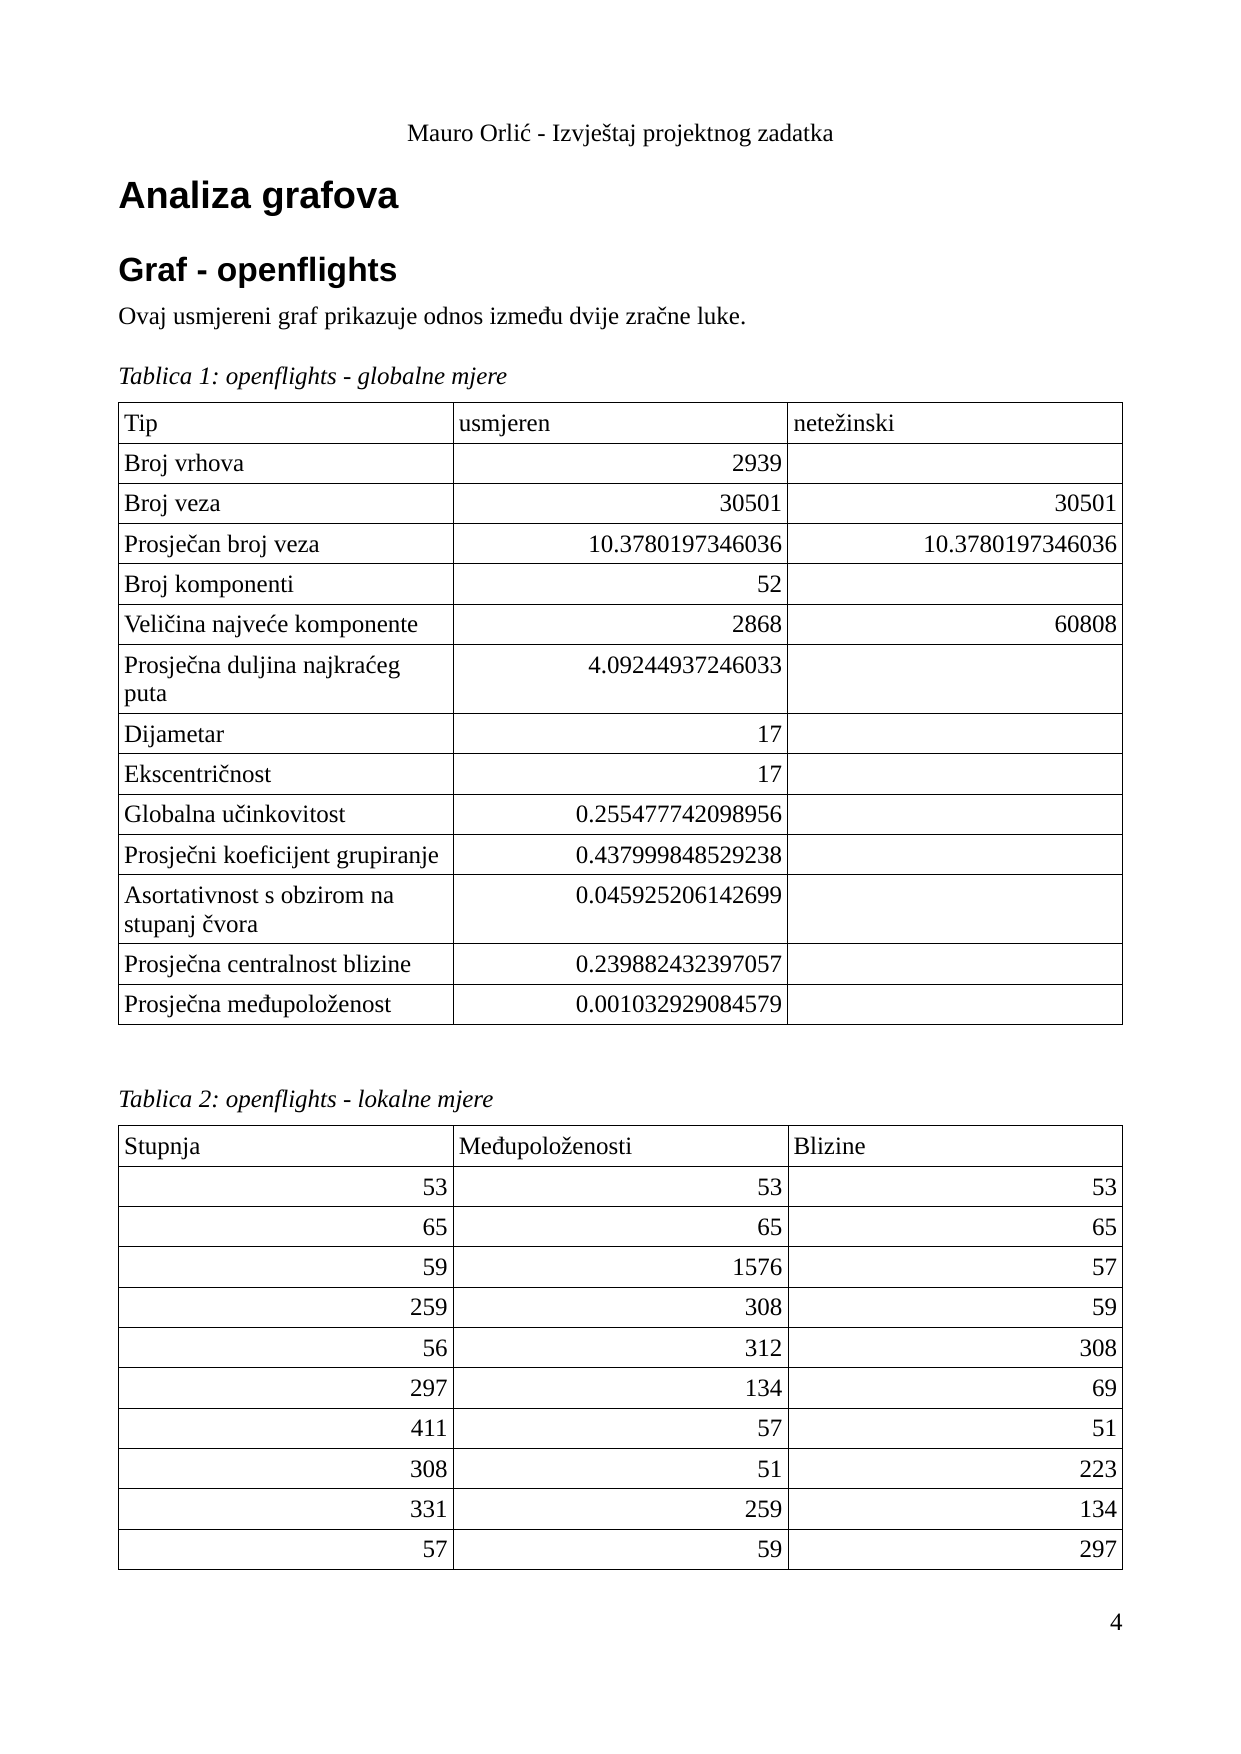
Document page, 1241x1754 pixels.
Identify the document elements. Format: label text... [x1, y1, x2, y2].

table_cell Veličina najveće komponente [119, 605, 453, 644]
table_cell 56 [119, 1328, 453, 1367]
table_cell 53 [119, 1167, 453, 1206]
table_cell 51 [789, 1409, 1122, 1448]
table_cell [788, 985, 1122, 1024]
table_cell 30501 [454, 484, 787, 523]
table_cell 297 [789, 1530, 1122, 1569]
text Tablica 2: openflights - lokalne mjere [118, 1084, 1122, 1113]
table_cell [788, 875, 1122, 943]
table_cell 411 [119, 1409, 453, 1448]
table_cell 65 [789, 1207, 1122, 1246]
table_cell Broj veza [119, 484, 453, 523]
table_cell Prosječna međupoloženost [119, 985, 453, 1024]
table_cell Broj komponenti [119, 564, 453, 604]
table_cell 308 [119, 1449, 453, 1488]
table_cell 223 [789, 1449, 1122, 1488]
table_cell 1576 [454, 1247, 788, 1287]
table_cell 69 [789, 1368, 1122, 1408]
table_cell 10.3780197346036 [454, 524, 787, 563]
table_cell 259 [119, 1288, 453, 1327]
table_cell 0.001032929084579 [454, 985, 787, 1024]
table_cell 2939 [454, 444, 787, 483]
table_cell 308 [789, 1328, 1122, 1367]
table_cell [788, 444, 1122, 483]
table_cell 60808 [788, 605, 1122, 644]
table_cell Asortativnost s obzirom na stupanj čvora [119, 875, 453, 943]
table_cell Globalna učinkovitost [119, 795, 453, 834]
table_cell [788, 754, 1122, 794]
table_cell [788, 795, 1122, 834]
table_cell [788, 835, 1122, 874]
table_cell 259 [454, 1489, 788, 1528]
table_cell 17 [454, 754, 787, 794]
table_cell 57 [454, 1409, 788, 1448]
table_cell [788, 944, 1122, 984]
table_cell [788, 564, 1122, 604]
table_cell 0.255477742098956 [454, 795, 787, 834]
table_cell 4.09244937246033 [454, 645, 787, 713]
table_cell Prosječna centralnost blizine [119, 944, 453, 984]
table_cell 59 [454, 1530, 788, 1569]
table_cell Ekscentričnost [119, 754, 453, 794]
table_cell 0.045925206142699 [454, 875, 787, 943]
table_header Međupoloženosti [454, 1126, 788, 1166]
table_cell 331 [119, 1489, 453, 1528]
table_cell 17 [454, 714, 787, 753]
table_cell [788, 645, 1122, 713]
table_header netežinski [788, 403, 1122, 442]
table_cell 0.239882432397057 [454, 944, 787, 984]
table_cell Prosječna duljina najkraćeg puta [119, 645, 453, 713]
table_cell 30501 [788, 484, 1122, 523]
table_cell 134 [454, 1368, 788, 1408]
table_cell 57 [119, 1530, 453, 1569]
table_cell Broj vrhova [119, 444, 453, 483]
table_header Tip [119, 403, 453, 442]
table_cell 65 [454, 1207, 788, 1246]
table_cell 297 [119, 1368, 453, 1408]
table_cell [788, 714, 1122, 753]
text Ovaj usmjereni graf prikazuje odnos između dvije zračne luke. [118, 301, 1122, 329]
table_cell 59 [119, 1247, 453, 1287]
table_cell 134 [789, 1489, 1122, 1528]
table_cell 65 [119, 1207, 453, 1246]
table_header Stupnja [119, 1126, 453, 1166]
table_cell 0.437999848529238 [454, 835, 787, 874]
table_header usmjeren [454, 403, 787, 442]
table_cell 53 [789, 1167, 1122, 1206]
table_cell 51 [454, 1449, 788, 1488]
subtitle Graf - openflights [118, 249, 1122, 288]
table_cell Dijametar [119, 714, 453, 753]
table_cell 312 [454, 1328, 788, 1367]
table_cell 59 [789, 1288, 1122, 1327]
table_cell 10.3780197346036 [788, 524, 1122, 563]
table_cell 2868 [454, 605, 787, 644]
table_cell 53 [454, 1167, 788, 1206]
table_cell 308 [454, 1288, 788, 1327]
subtitle Analiza grafova [118, 173, 1122, 216]
table_cell 57 [789, 1247, 1122, 1287]
table_header Blizine [789, 1126, 1122, 1166]
table_cell Prosječni koeficijent grupiranje [119, 835, 453, 874]
text Tablica 1: openflights - globalne mjere [118, 361, 1122, 389]
table_cell Prosječan broj veza [119, 524, 453, 563]
table_cell 52 [454, 564, 787, 604]
